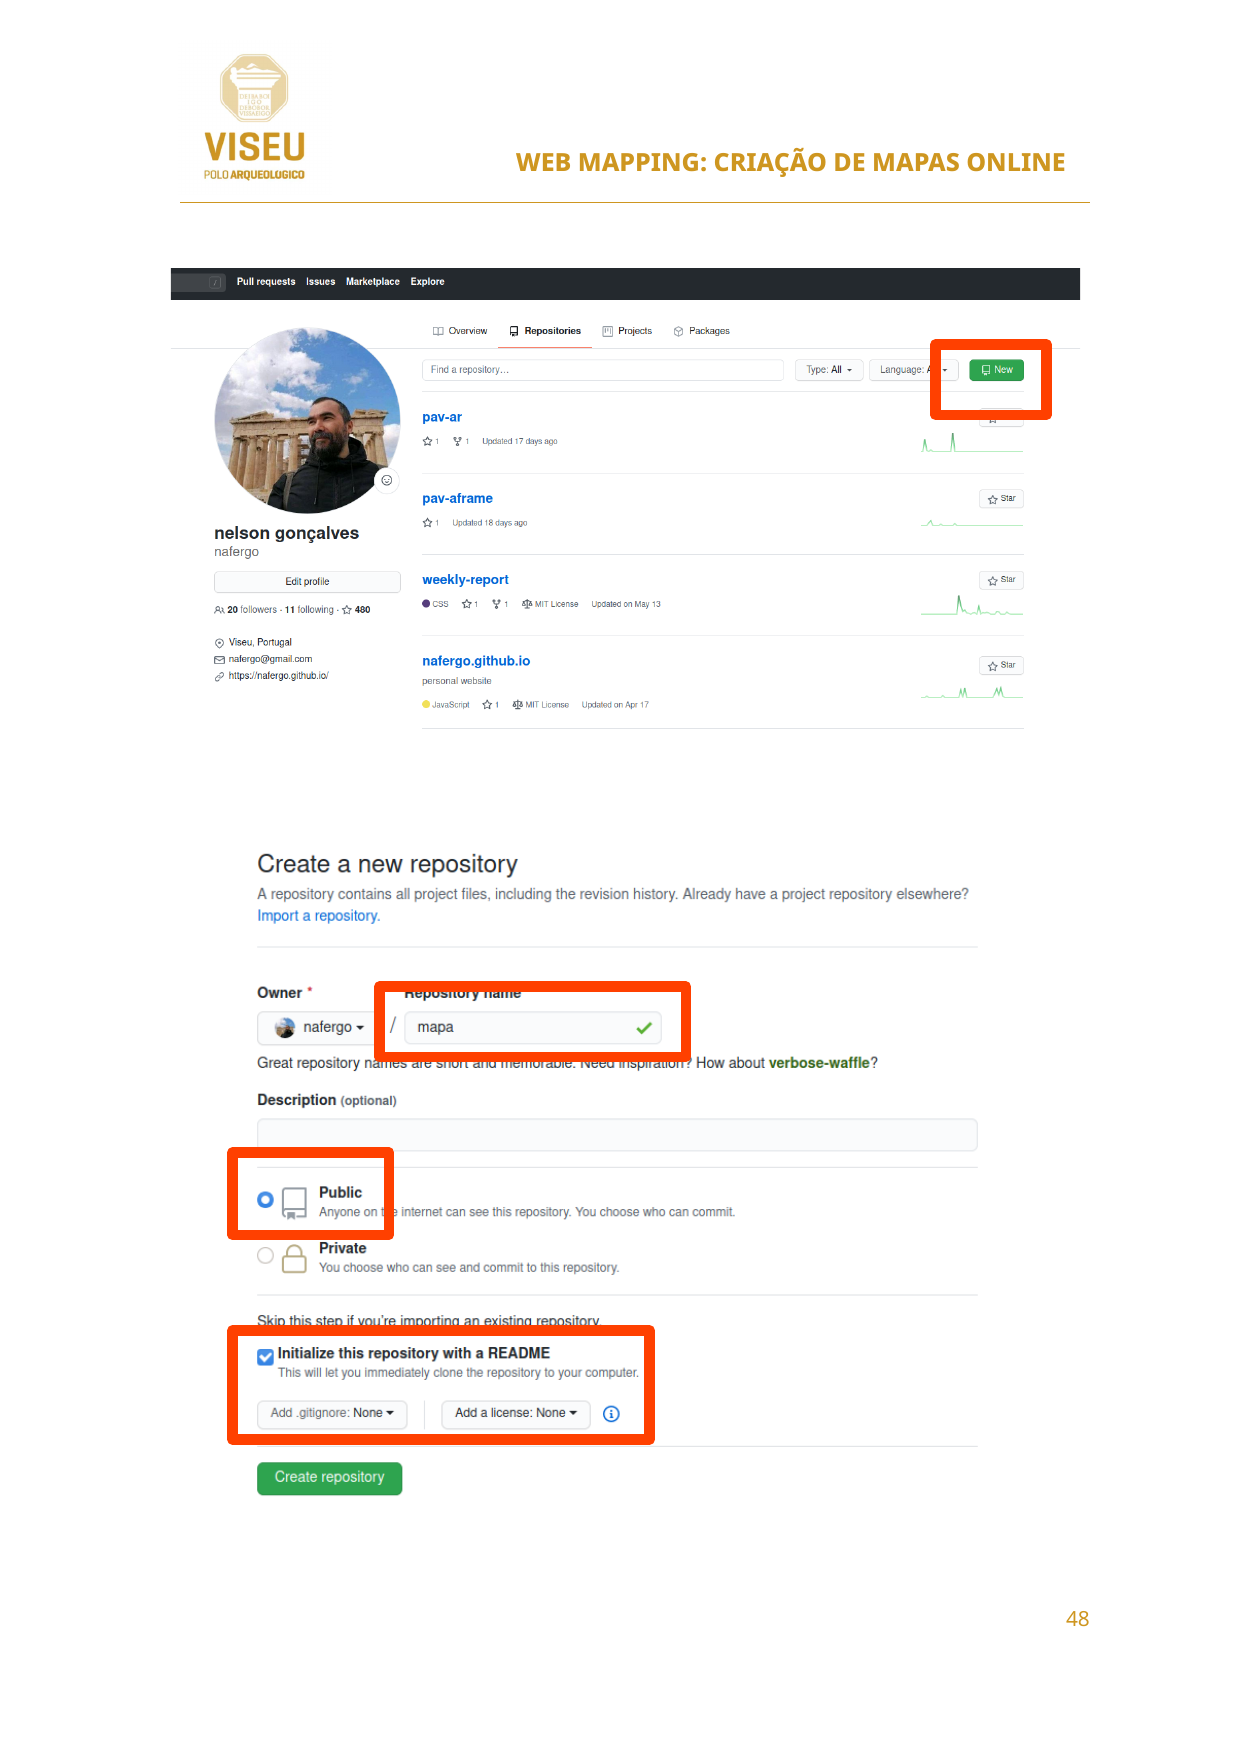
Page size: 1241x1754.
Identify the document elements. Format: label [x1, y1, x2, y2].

picture [170, 268, 1081, 743]
picture [180, 825, 1090, 1520]
